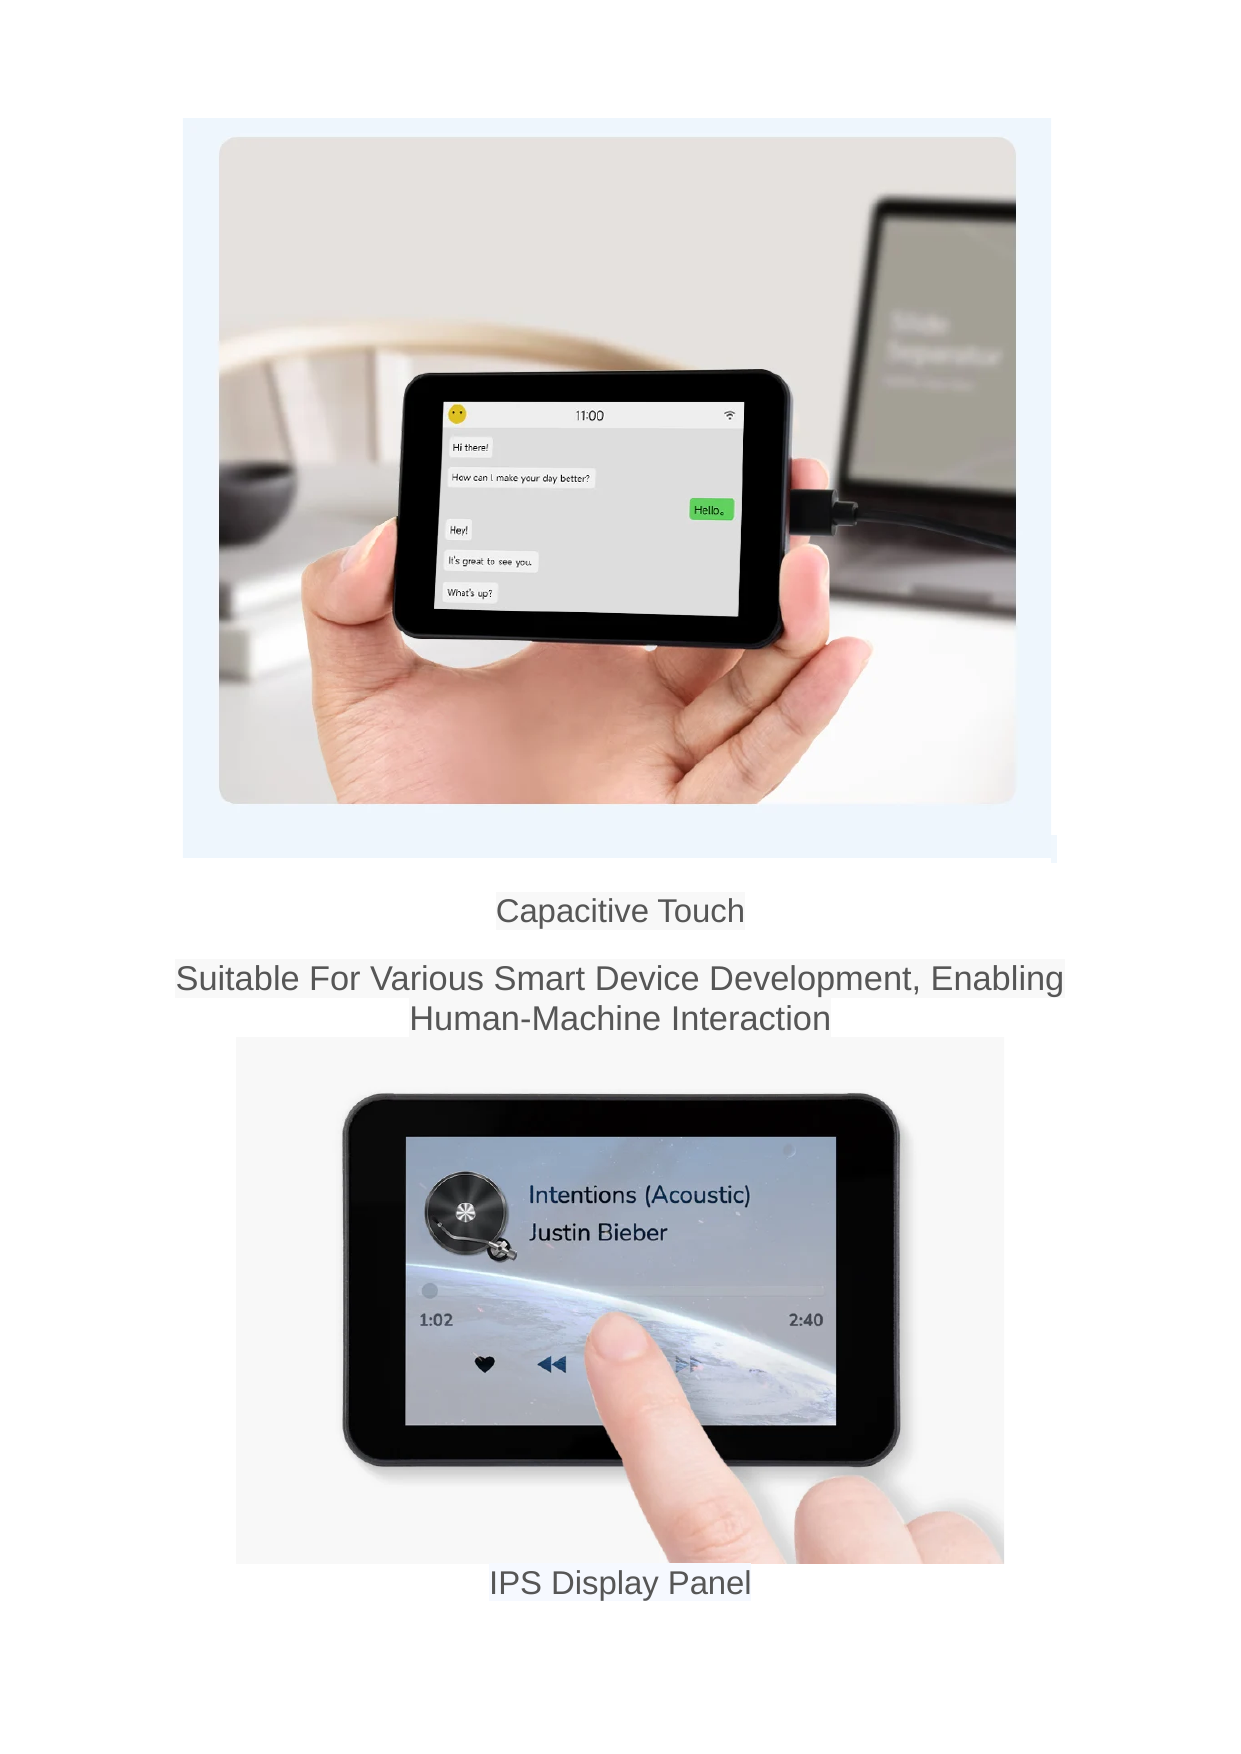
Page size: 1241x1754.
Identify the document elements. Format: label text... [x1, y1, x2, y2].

text IPS Display Panel [118, 1563, 1122, 1601]
text Capacitive Touch [118, 892, 1122, 930]
picture [236, 1037, 1005, 1564]
text Suitable For Various Smart Device Development, Enabling Human-Machine Interaction [118, 958, 1122, 1038]
picture [182, 118, 1052, 858]
